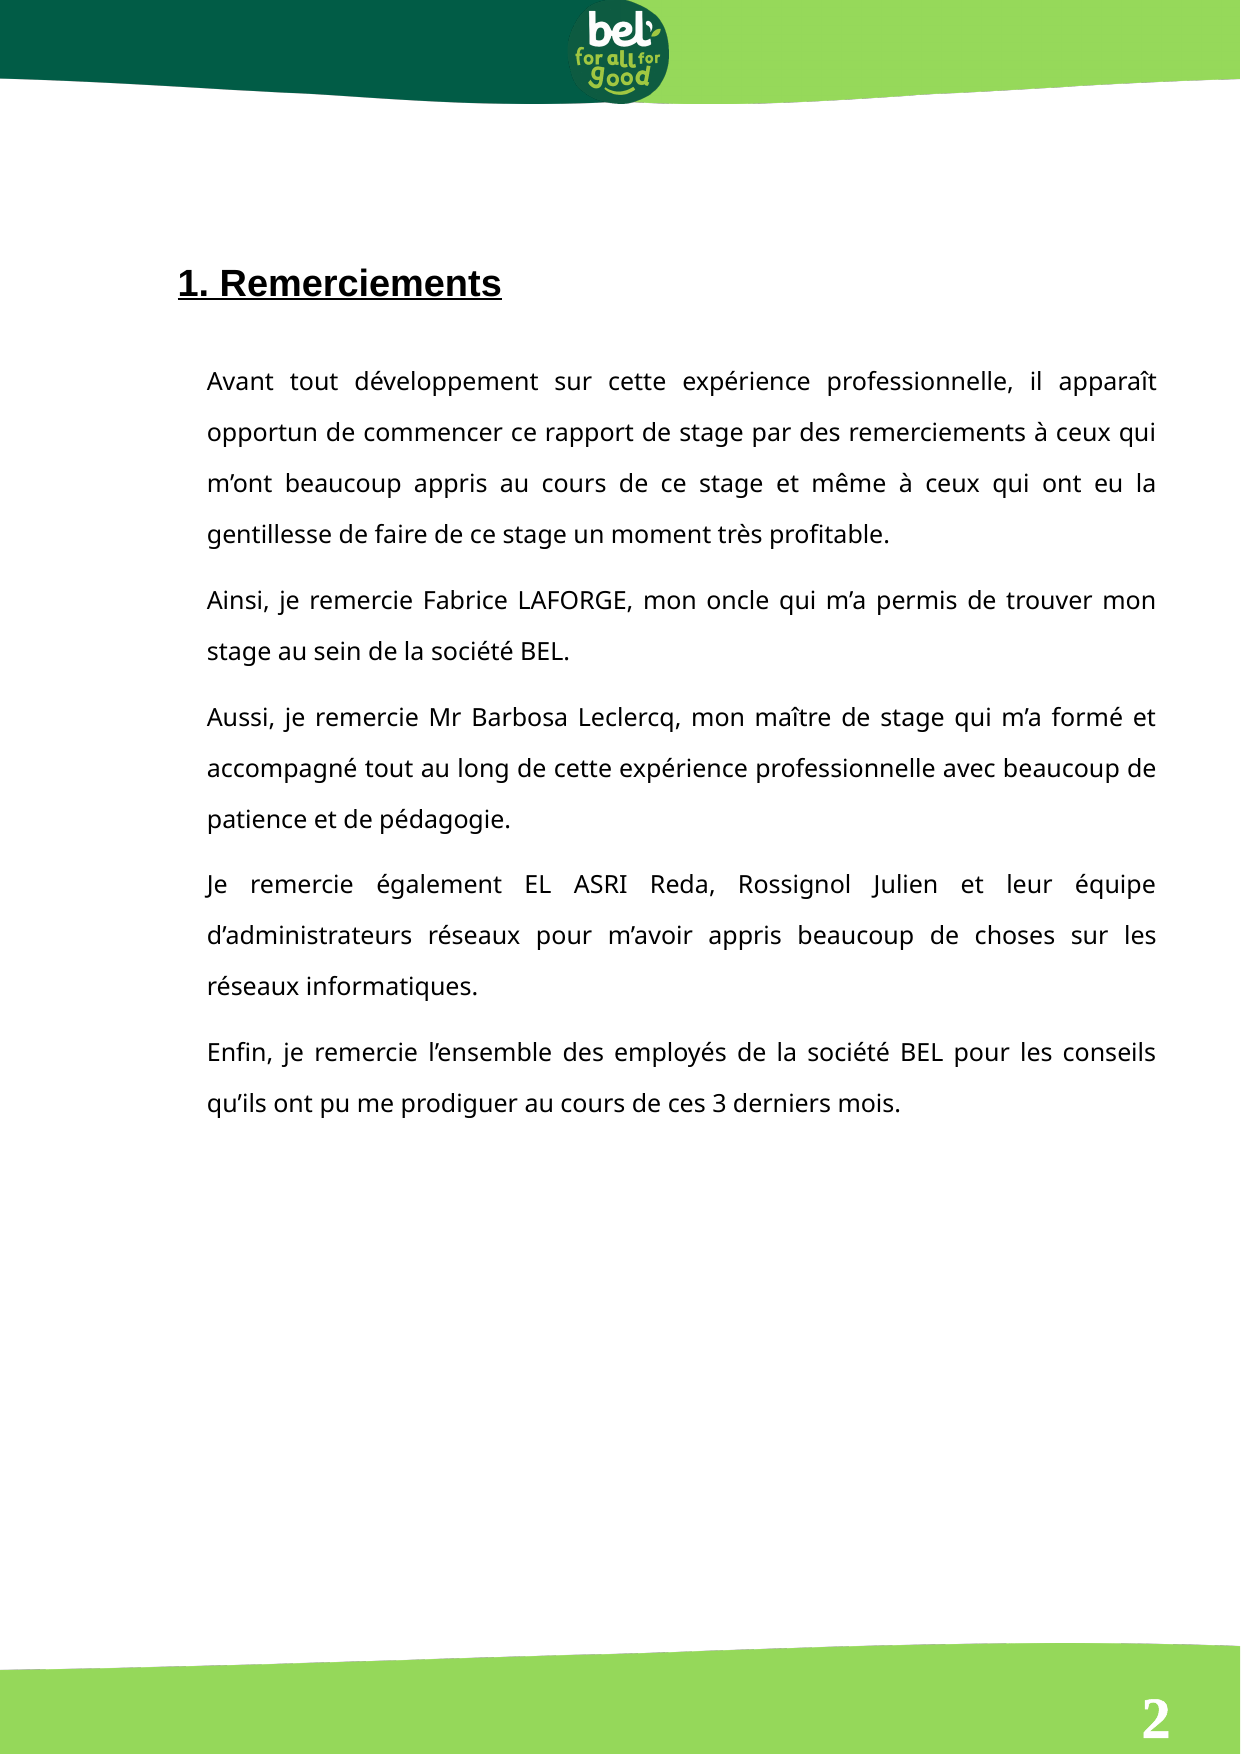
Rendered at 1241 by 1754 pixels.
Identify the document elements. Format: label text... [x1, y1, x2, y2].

picture [0, 1643, 1241, 1754]
text Aussi, je remercie Mr Barbosa Leclercq, mon maître de stage qui m’a formé et accompagné tout au long de cette expérience professionnelle avec beaucoup de patience et de pédagogie. [177, 652, 1181, 820]
text Avant tout développement sur cette expérience professionnelle, il apparaît opportun de commencer ce rapport de stage par des remerciements à ceux qui m’ont beaucoup appris au cours de ce stage et même à ceux qui ont eu la gentillesse de faire de ce stage un moment très profitable. [177, 317, 1181, 535]
subtitle 1. Remerciements [177, 260, 1181, 304]
picture [0, 0, 1240, 104]
text Ainsi, je remercie Fabrice LAFORGE, mon oncle qui m’a permis de trouver mon stage au sein de la société BEL. [177, 535, 1181, 652]
text Enfin, je remercie l’ensemble des employés de la société BEL pour les conseils qu’ils ont pu me prodiguer au cours de ces 3 derniers mois. [177, 987, 1181, 1120]
text Je remercie également EL ASRI Reda, Rossignol Julien et leur équipe d’administrateurs réseaux pour m’avoir appris beaucoup de choses sur les réseaux informatiques. [177, 820, 1181, 987]
